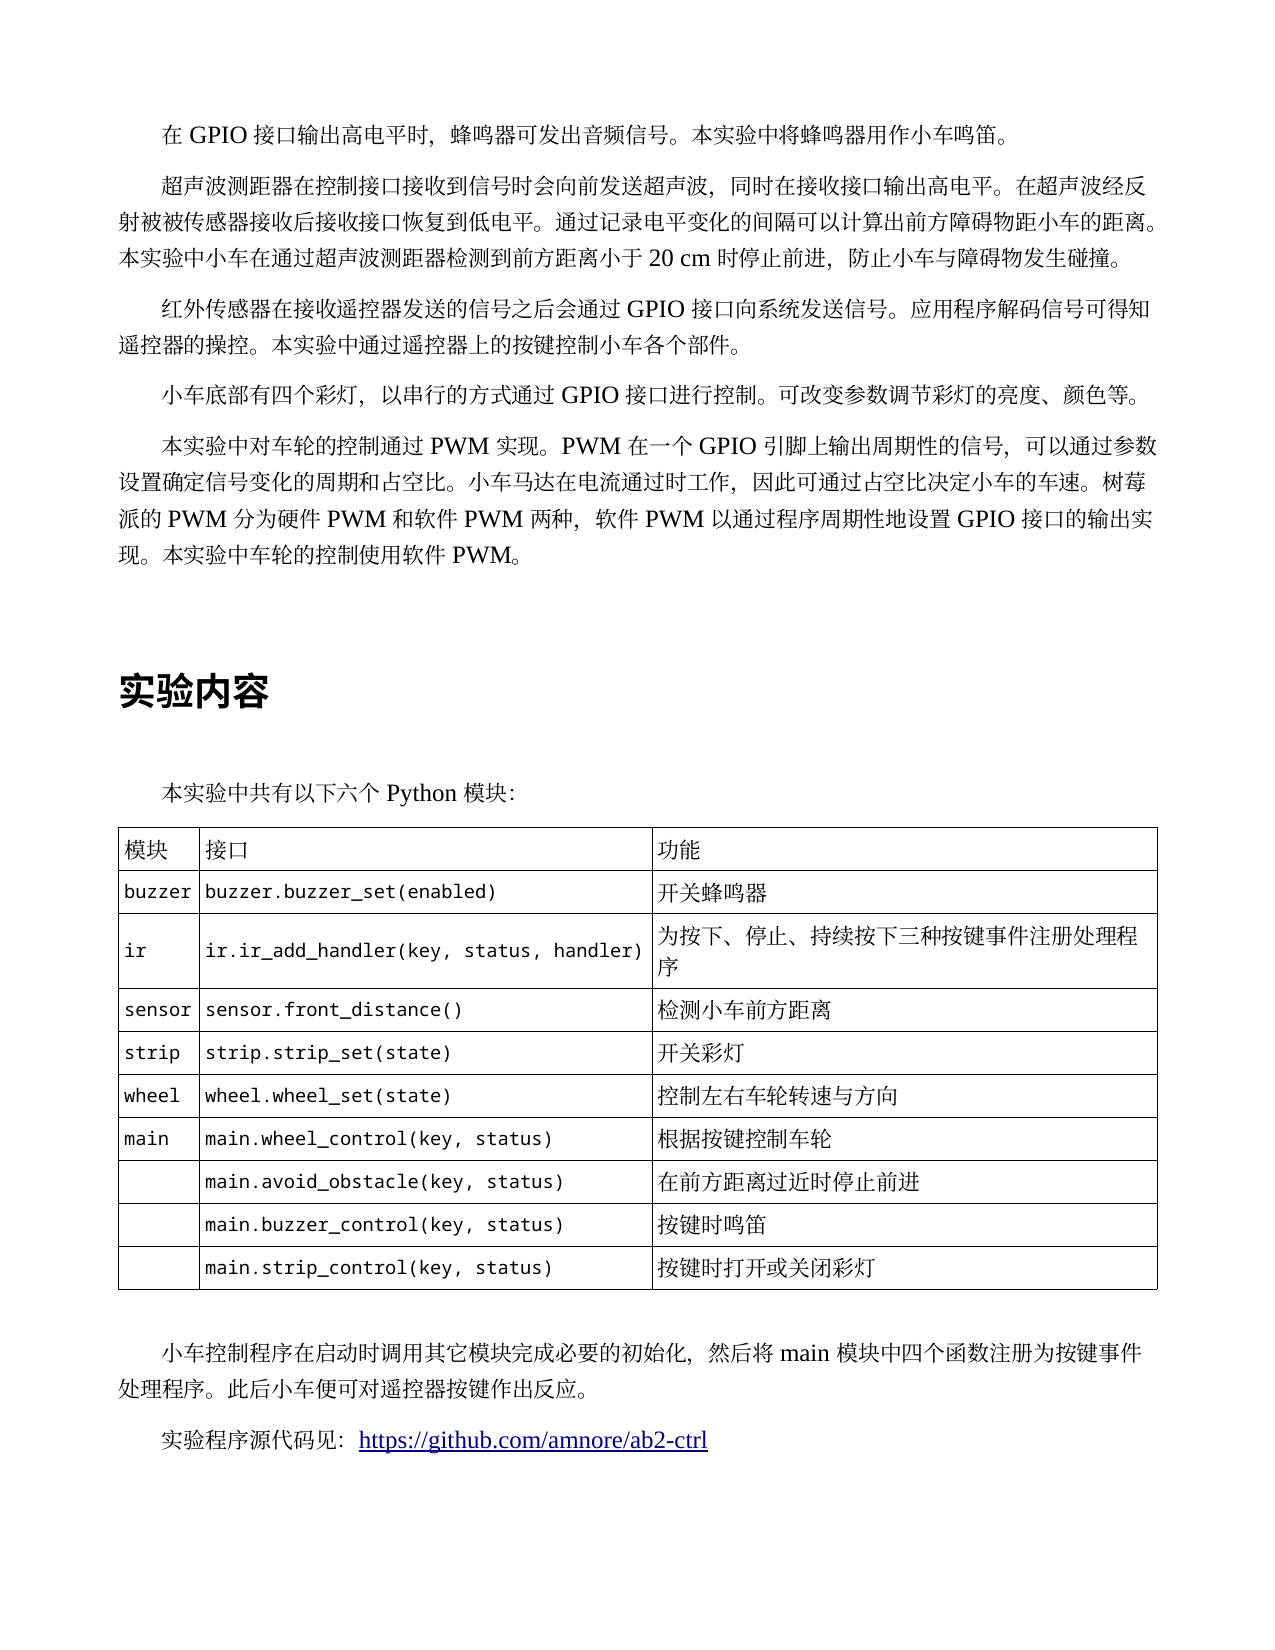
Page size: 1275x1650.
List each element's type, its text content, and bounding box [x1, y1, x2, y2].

table_header 模块 [119, 828, 199, 870]
table_cell [119, 1161, 199, 1203]
table_cell wheel [119, 1075, 199, 1117]
text 在 GPIO 接口输出高电平时，蜂鸣器可发出音频信号。本实验中将蜂鸣器用作小车鸣笛。 [118, 118, 1157, 149]
table_cell main.avoid_obstacle(key, status) [200, 1161, 652, 1203]
table_cell main.buzzer_control(key, status) [200, 1204, 652, 1246]
table_header 接口 [200, 828, 652, 870]
table_cell [119, 1204, 199, 1246]
text 小车控制程序在启动时调用其它模块完成必要的初始化，然后将 main 模块中四个函数注册为按键事件处理程序。此后小车便可对遥控器按键作出反应。 [118, 1336, 1157, 1404]
table_cell buzzer [119, 871, 199, 913]
table_cell ir [119, 914, 199, 987]
table_cell 开关彩灯 [653, 1032, 1157, 1073]
text 超声波测距器在控制接口接收到信号时会向前发送超声波，同时在接收接口输出高电平。在超声波经反射被被传感器接收后接收接口恢复到低电平。通过记录电平变化的间隔可以计算出前方障碍物距小车的距离。本实验中小车在通过超声波测距器检测到前方距离小于 20 cm 时停止前进，防止小车与障碍物发生碰撞。 [118, 169, 1157, 273]
table_cell strip.strip_set(state) [200, 1032, 652, 1073]
table_cell main [119, 1118, 199, 1159]
table_header 功能 [653, 828, 1157, 870]
table_cell 按键时打开或关闭彩灯 [653, 1247, 1157, 1289]
table_cell ir.ir_add_handler(key, status, handler) [200, 914, 652, 987]
subtitle 实验内容 [118, 661, 1157, 716]
table_cell 控制左右车轮转速与方向 [653, 1075, 1157, 1117]
table_cell main.strip_control(key, status) [200, 1247, 652, 1289]
text 实验程序源代码见：https://github.com/amnore/ab2-ctrl [118, 1423, 1157, 1455]
text 本实验中对车轮的控制通过 PWM 实现。PWM 在一个 GPIO 引脚上输出周期性的信号，可以通过参数设置确定信号变化的周期和占空比。小车马达在电流通过时工作，因此可通过占空比决定小车的车速。树莓派的 PWM 分为硬件 PWM 和软件 PWM 两种，软件 PWM 以通过程序周期性地设置 GPIO 接口的输出实现。本实验中车轮的控制使用软件 PWM。 [118, 429, 1157, 569]
table_cell 根据按键控制车轮 [653, 1118, 1157, 1159]
table_cell buzzer.buzzer_set(enabled) [200, 871, 652, 913]
table_cell 按键时鸣笛 [653, 1204, 1157, 1246]
table_cell main.wheel_control(key, status) [200, 1118, 652, 1159]
table_cell strip [119, 1032, 199, 1073]
table_cell 在前方距离过近时停止前进 [653, 1161, 1157, 1203]
table_cell 开关蜂鸣器 [653, 871, 1157, 913]
text 红外传感器在接收遥控器发送的信号之后会通过 GPIO 接口向系统发送信号。应用程序解码信号可得知遥控器的操控。本实验中通过遥控器上的按键控制小车各个部件。 [118, 292, 1157, 359]
table_cell 为按下、停止、持续按下三种按键事件注册处理程序 [653, 914, 1157, 987]
table_cell sensor [119, 989, 199, 1031]
text 小车底部有四个彩灯，以串行的方式通过 GPIO 接口进行控制。可改变参数调节彩灯的亮度、颜色等。 [118, 379, 1157, 410]
table_cell wheel.wheel_set(state) [200, 1075, 652, 1117]
table_cell 检测小车前方距离 [653, 989, 1157, 1031]
table_cell [119, 1247, 199, 1289]
text 本实验中共有以下六个 Python 模块： [118, 776, 1157, 808]
table_cell sensor.front_distance() [200, 989, 652, 1031]
